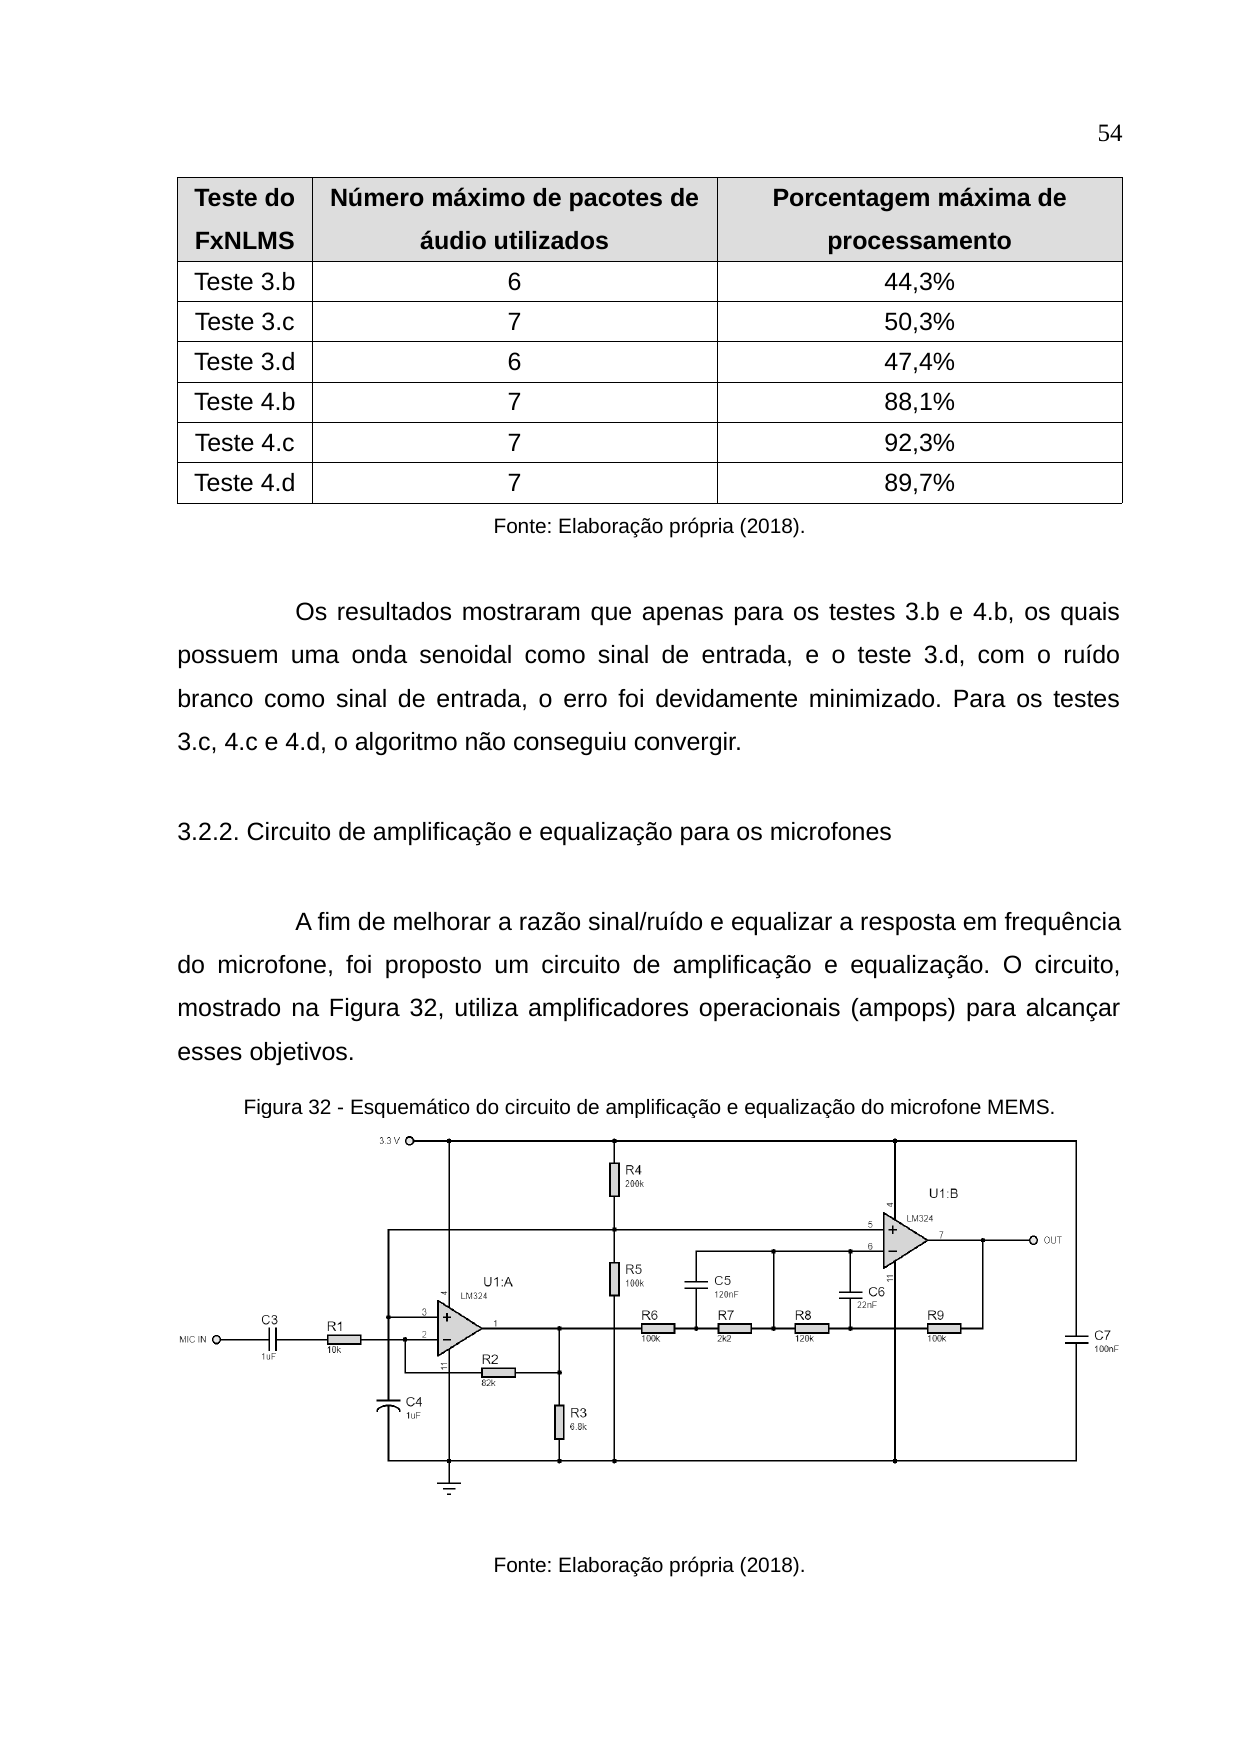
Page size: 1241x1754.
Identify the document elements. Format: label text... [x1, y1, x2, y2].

picture [177, 1118, 1122, 1501]
table_cell [177, 1501, 1122, 1541]
table_cell Fonte: Elaboração própria (2018). [177, 1541, 1122, 1635]
table_cell 6 [313, 342, 717, 382]
table_header Teste do FxNLMS [178, 178, 312, 261]
table_cell 7 [313, 383, 717, 422]
table_cell Teste 4.c [178, 423, 312, 462]
table_cell Teste 3.b [178, 262, 312, 301]
table_header Esquemático do circuito de amplificação e equalização do microfone MEMS. [177, 1095, 1122, 1118]
table_cell 88,1% [718, 383, 1122, 422]
table_header Número máximo de pacotes de áudio utilizados [313, 178, 717, 261]
table_cell 7 [313, 423, 717, 462]
table_cell 89,7% [718, 463, 1122, 502]
text Os resultados mostraram que apenas para os testes 3.b e 4.b, os quais possuem uma onda senoidal como sinal de entrada, e o teste 3.d, com o ruído branco como sinal de entrada, o erro foi devidamente minimizado. Para os testes 3.c, 4.c e 4.d, o algoritmo não conseguiu convergir. [177, 597, 1122, 756]
table_cell 44,3% [718, 262, 1122, 301]
table_cell Teste 4.b [178, 383, 312, 422]
table_cell 6 [313, 262, 717, 301]
table_cell 7 [313, 463, 717, 502]
text Fonte: Elaboração própria (2018). [177, 514, 1122, 538]
table_cell 92,3% [718, 423, 1122, 462]
table_cell 47,4% [718, 342, 1122, 382]
text A fim de melhorar a razão sinal/ruído e equalizar a resposta em frequência do microfone, foi proposto um circuito de amplificação e equalização. O circuito, mostrado na Figura 32, utiliza amplificadores operacionais (ampops) para alcançar esses objetivos. [177, 907, 1122, 1065]
table_cell 7 [313, 302, 717, 341]
table_cell Teste 4.d [178, 463, 312, 502]
subtitle 3.2.2. Circuito de amplificação e equalização para os microfones [177, 817, 1122, 846]
table_header Porcentagem máxima de processamento [718, 178, 1122, 261]
table_cell Teste 3.c [178, 302, 312, 341]
table_cell 50,3% [718, 302, 1122, 341]
table_cell Teste 3.d [178, 342, 312, 382]
